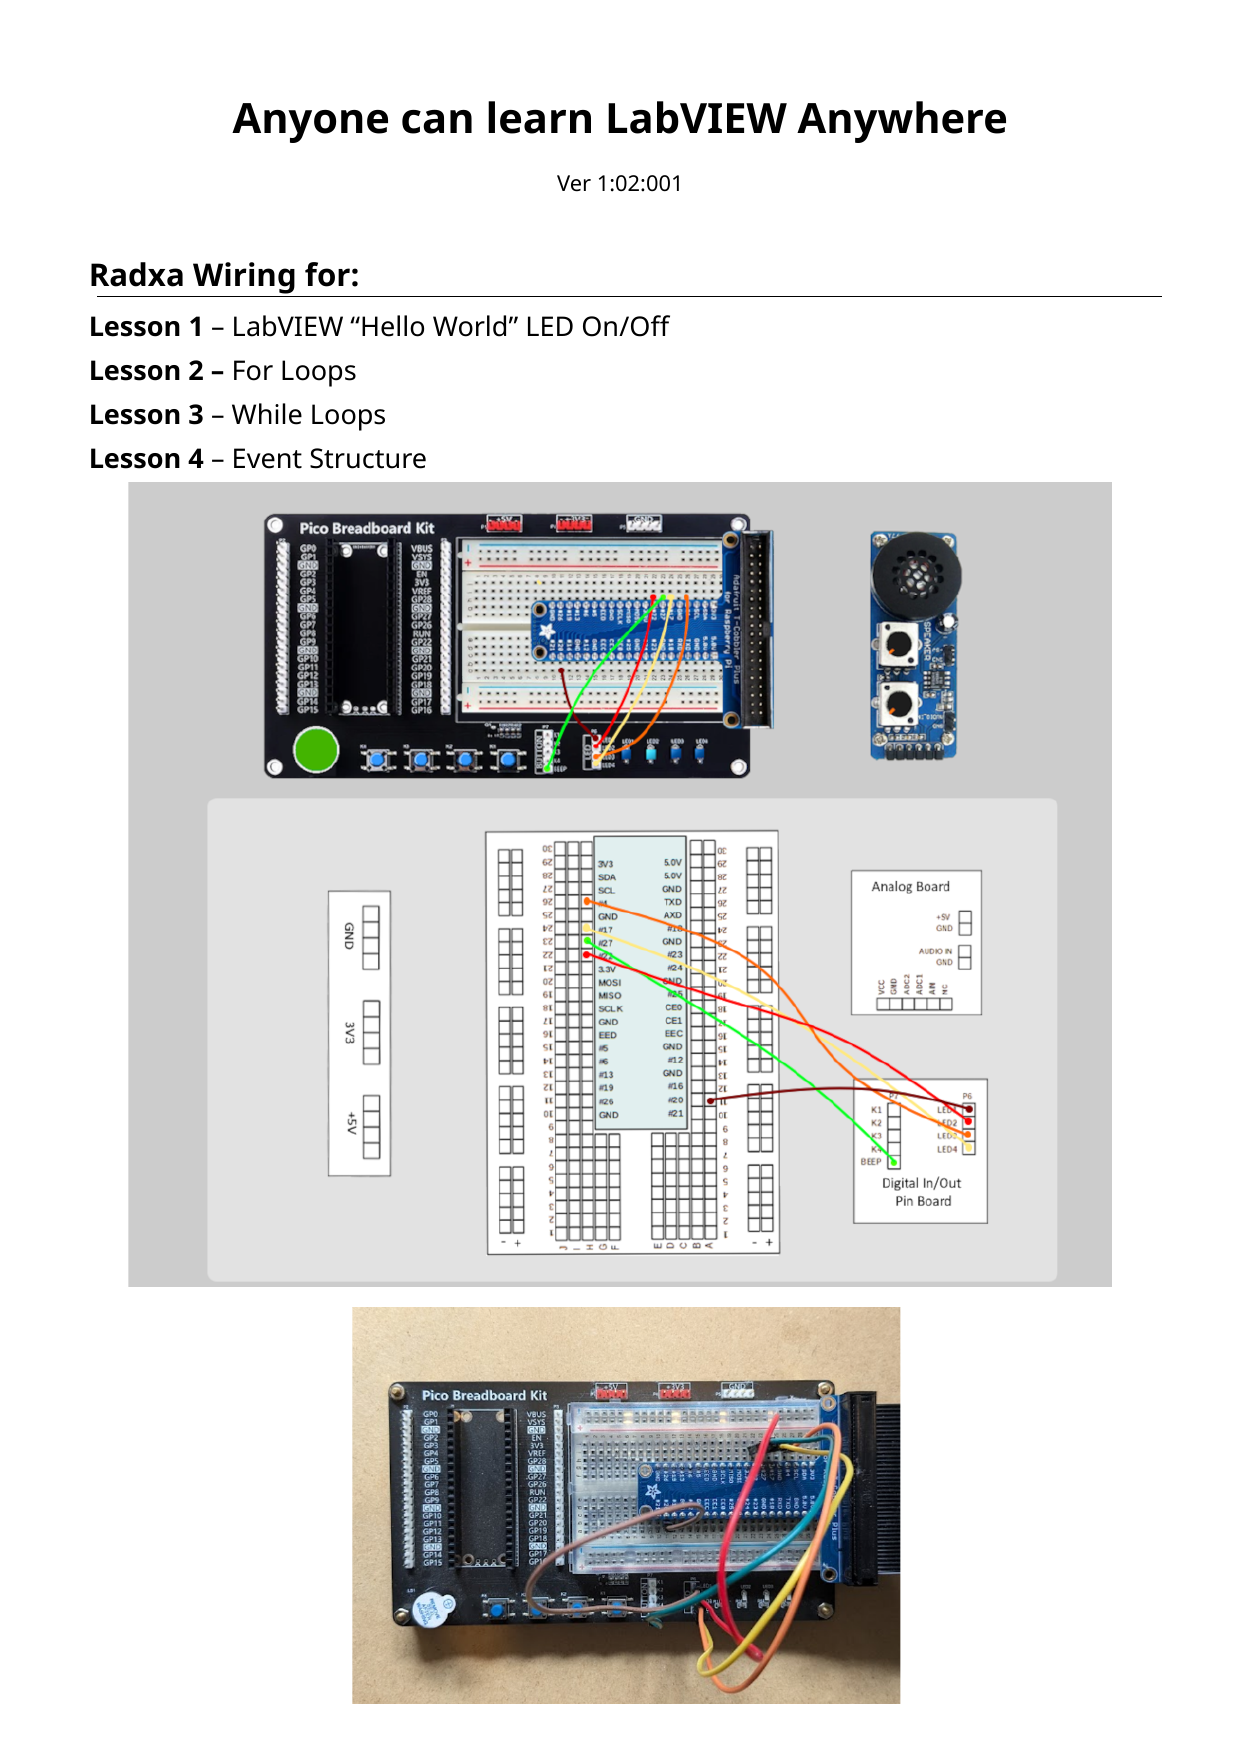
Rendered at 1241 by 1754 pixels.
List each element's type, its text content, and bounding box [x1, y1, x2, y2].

picture [128, 482, 1112, 1287]
subtitle Lesson 3 – While Loops [88, 396, 1152, 433]
subtitle Lesson 1 – LabVIEW “Hello World” LED On/Off [88, 308, 1152, 344]
subtitle Radxa Wiring for: [88, 253, 1152, 295]
subtitle Lesson 4 – Event Structure [88, 440, 1152, 477]
picture [352, 1307, 901, 1704]
subtitle Lesson 2 – For Loops [88, 352, 1152, 389]
